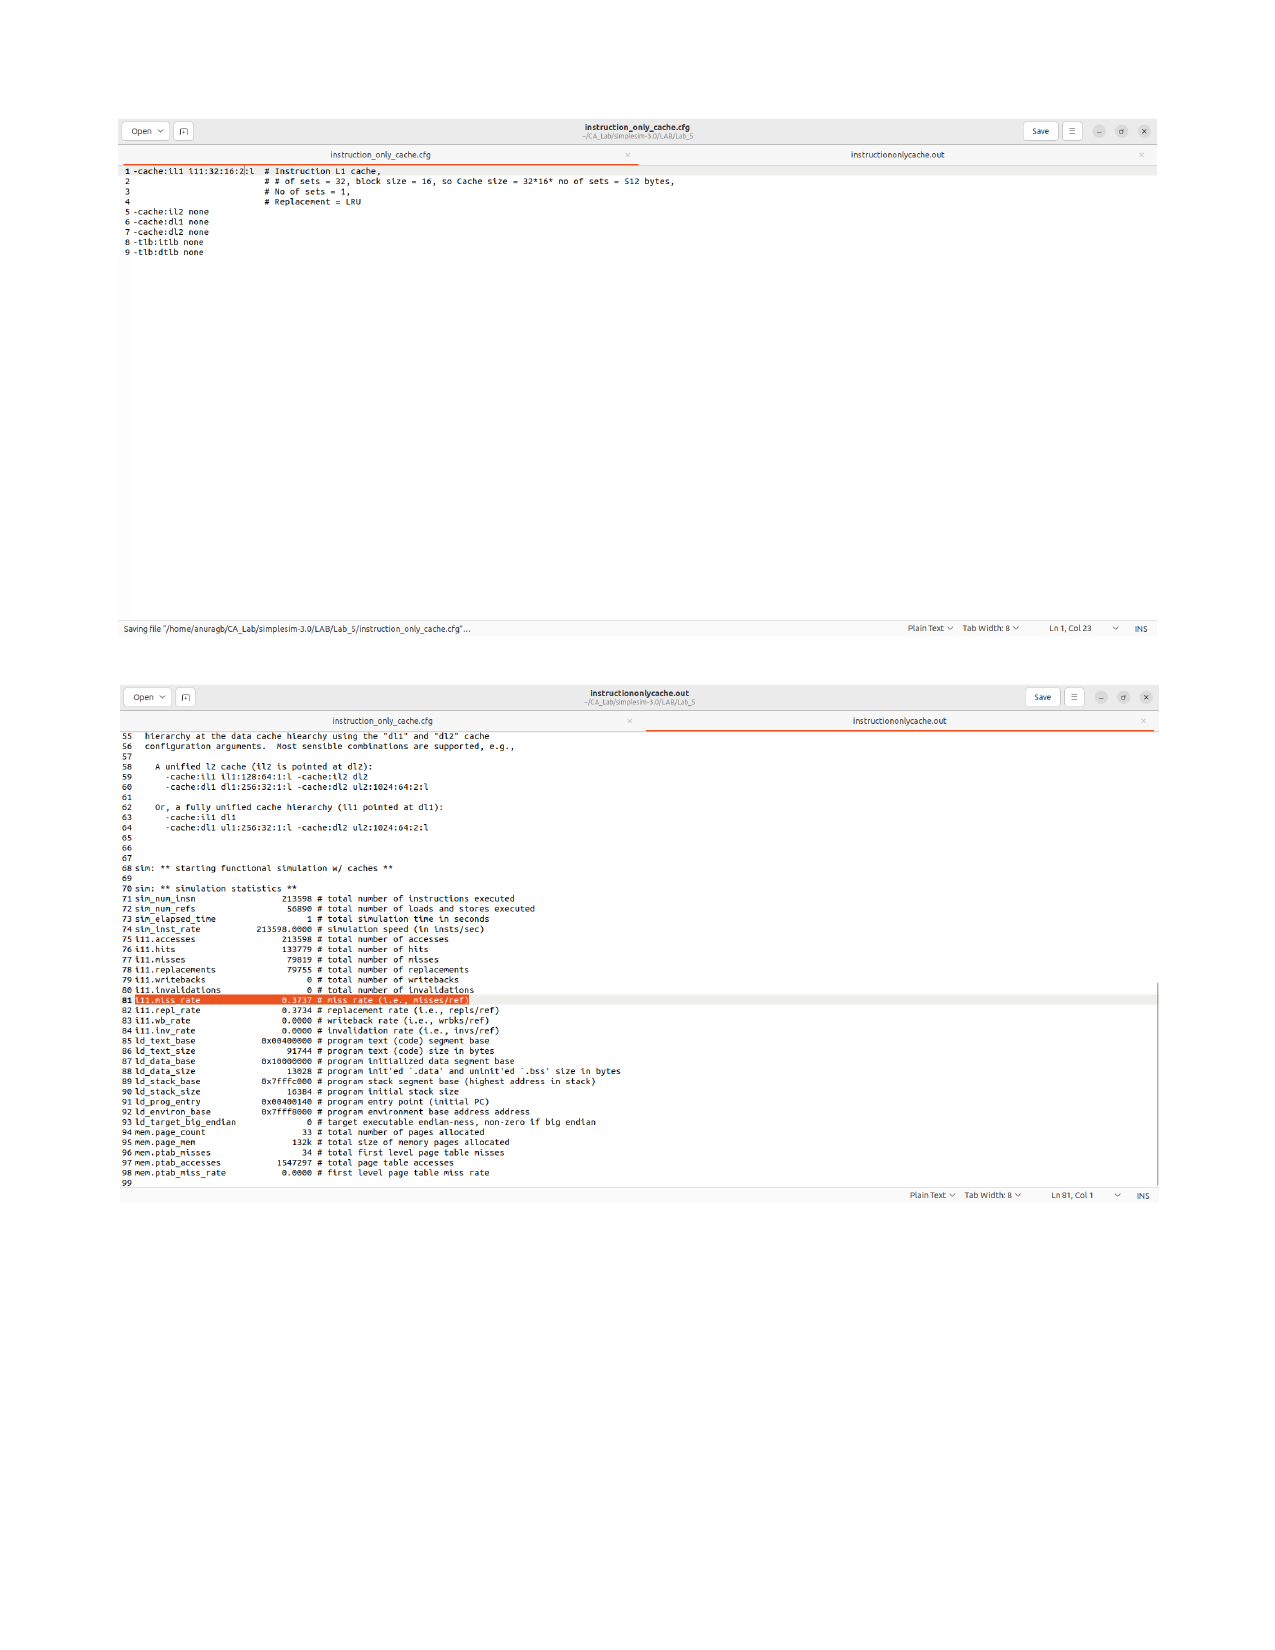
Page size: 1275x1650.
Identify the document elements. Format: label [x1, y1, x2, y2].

picture [120, 684, 1159, 1203]
picture [118, 118, 1157, 636]
